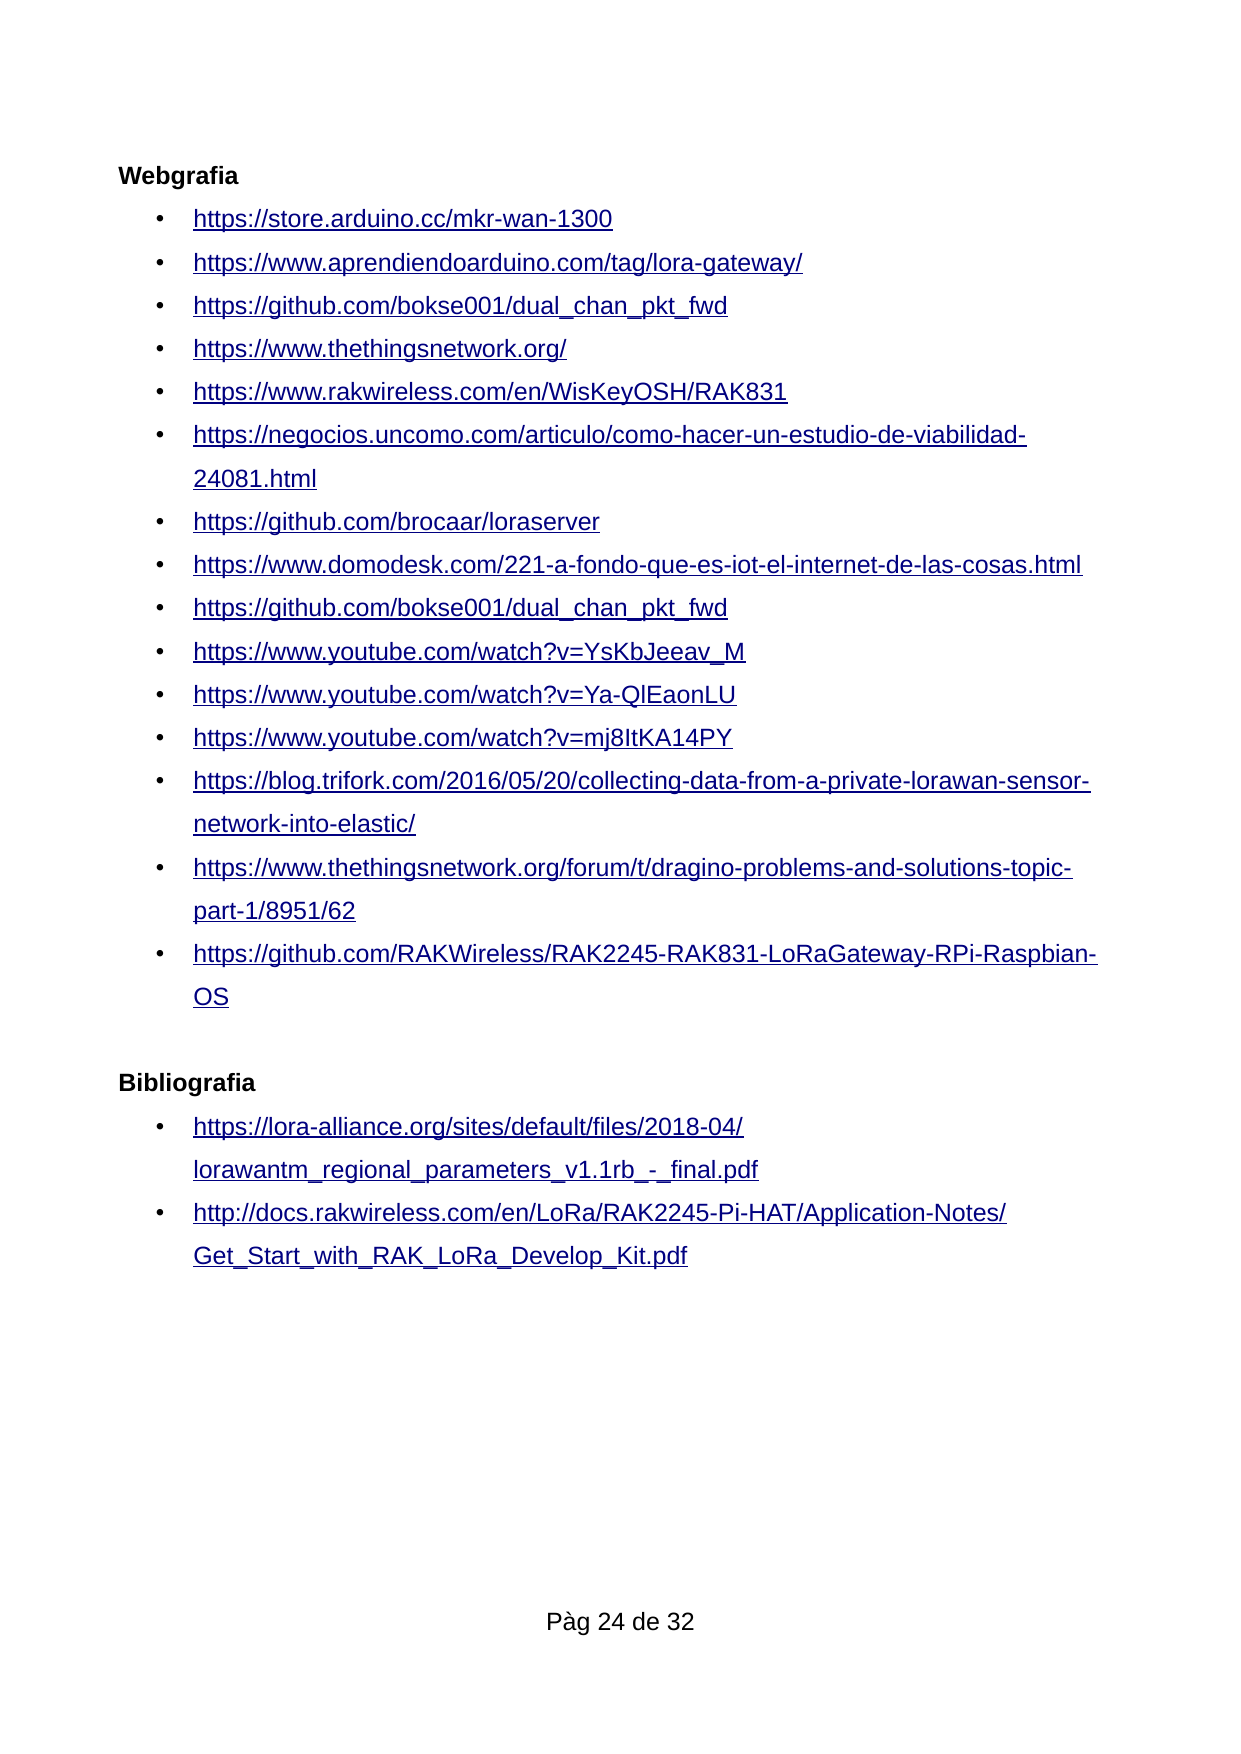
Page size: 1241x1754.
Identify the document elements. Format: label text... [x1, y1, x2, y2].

list https://www.youtube.com/watch?v=Ya-QlEaonLU [156, 680, 1122, 709]
list https://negocios.uncomo.com/articulo/como-hacer-un-estudio-de-viabilidad-24081.html [156, 421, 1122, 492]
subtitle Bibliografia [118, 1068, 1122, 1097]
list https://www.rakwireless.com/en/WisKeyOSH/RAK831 [156, 377, 1122, 406]
list https://github.com/brocaar/loraserver [156, 507, 1122, 536]
list https://www.aprendiendoarduino.com/tag/lora-gateway/ [156, 248, 1122, 276]
subtitle Webgrafia [118, 161, 1122, 190]
list https://www.youtube.com/watch?v=mj8ItKA14PY [156, 723, 1122, 752]
list https://store.arduino.cc/mkr-wan-1300 [156, 204, 1122, 233]
list https://www.thethingsnetwork.org/forum/t/dragino-problems-and-solutions-topic-part-1/8951/62 [156, 853, 1122, 924]
list https://www.youtube.com/watch?v=YsKbJeeav_M [156, 637, 1122, 665]
list https://github.com/bokse001/dual_chan_pkt_fwd [156, 291, 1122, 320]
list https://github.com/RAKWireless/RAK2245-RAK831-LoRaGateway-RPi-Raspbian-OS [156, 939, 1122, 1011]
list http://docs.rakwireless.com/en/LoRa/RAK2245-Pi-HAT/Application-Notes/Get_Start_with_RAK_LoRa_Develop_Kit.pdf [156, 1198, 1122, 1270]
list https://www.thethingsnetwork.org/ [156, 334, 1122, 363]
list https://www.domodesk.com/221-a-fondo-que-es-iot-el-internet-de-las-cosas.html [156, 550, 1122, 579]
list https://lora-alliance.org/sites/default/files/2018-04/lorawantm_regional_parameters_v1.1rb_-_final.pdf [156, 1112, 1122, 1183]
list https://github.com/bokse001/dual_chan_pkt_fwd [156, 593, 1122, 622]
list https://blog.trifork.com/2016/05/20/collecting-data-from-a-private-lorawan-sensor-network-into-elastic/ [156, 766, 1122, 838]
